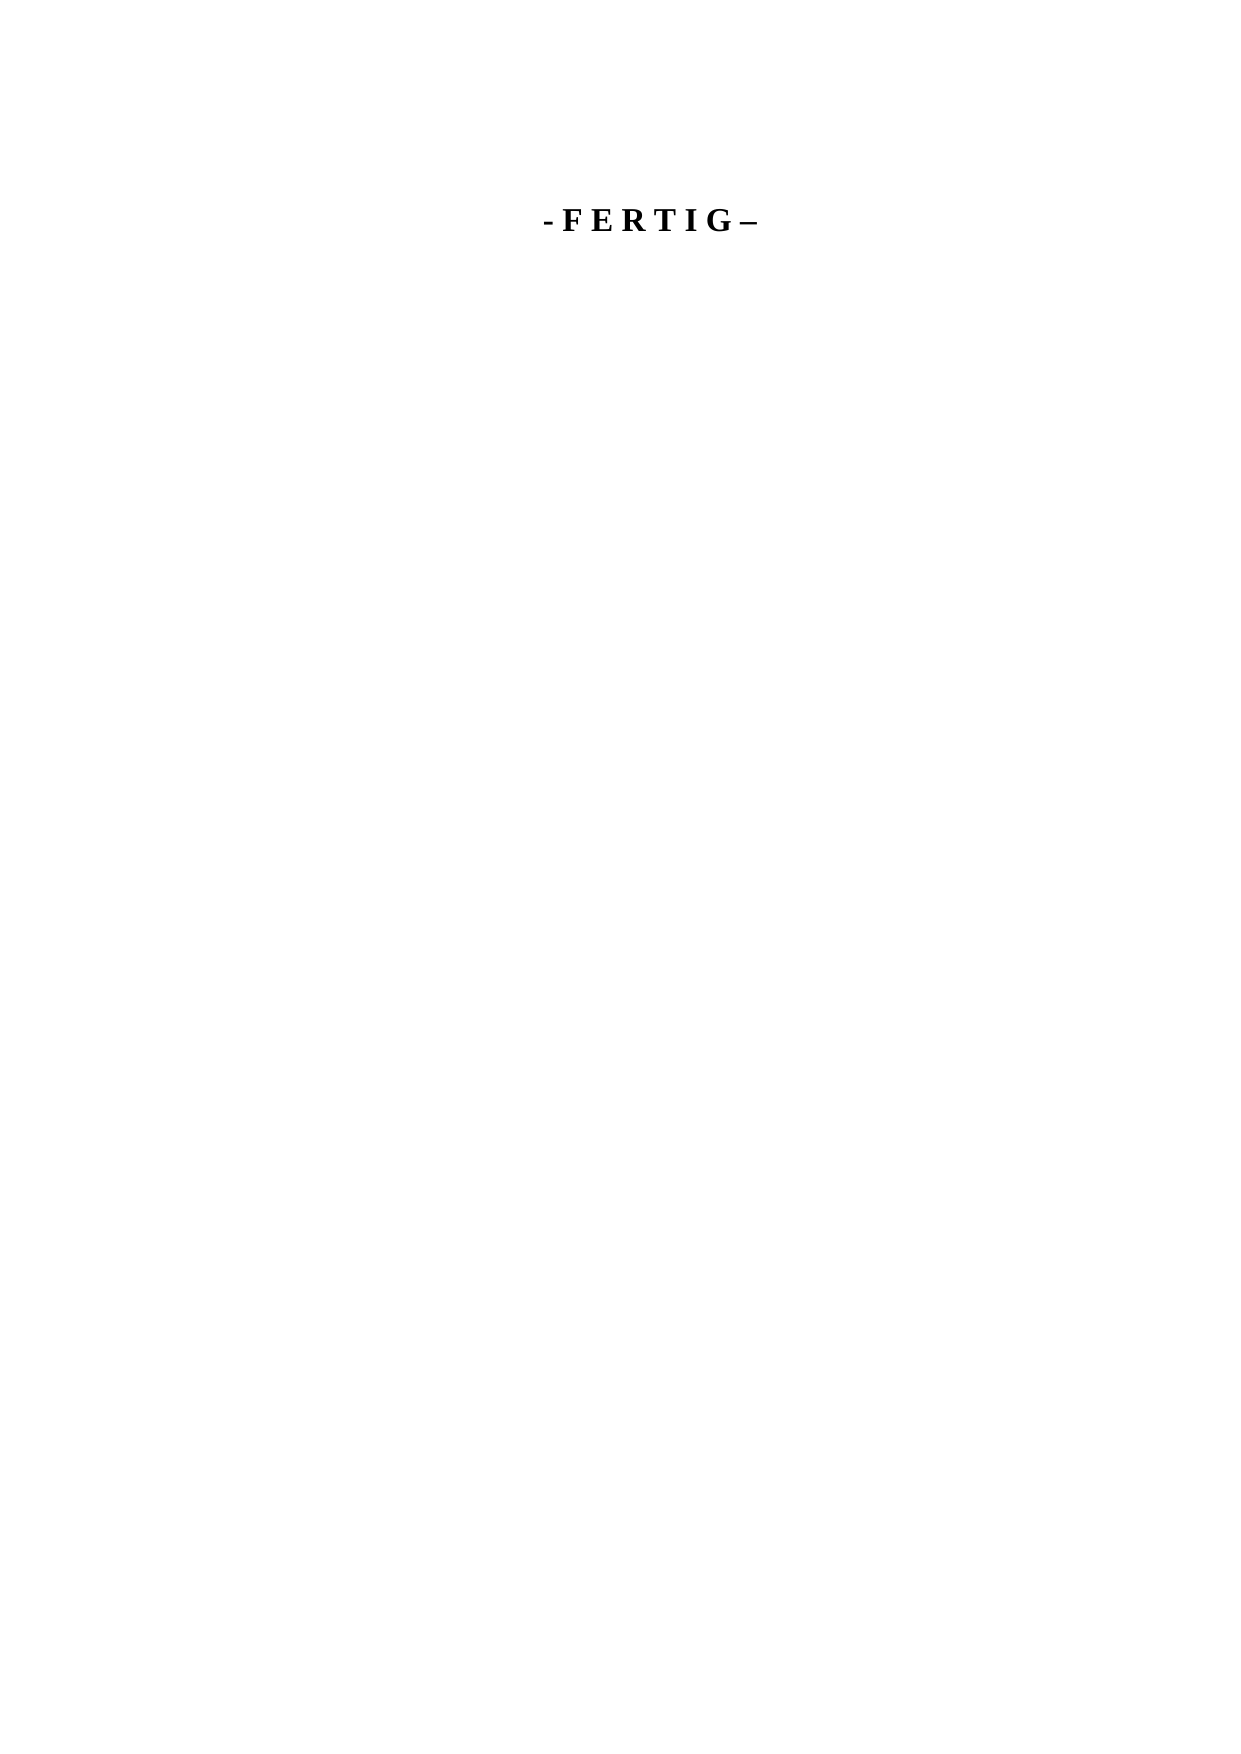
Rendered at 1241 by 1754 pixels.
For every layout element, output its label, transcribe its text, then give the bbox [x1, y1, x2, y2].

text - F E R T I G – [177, 200, 1122, 238]
